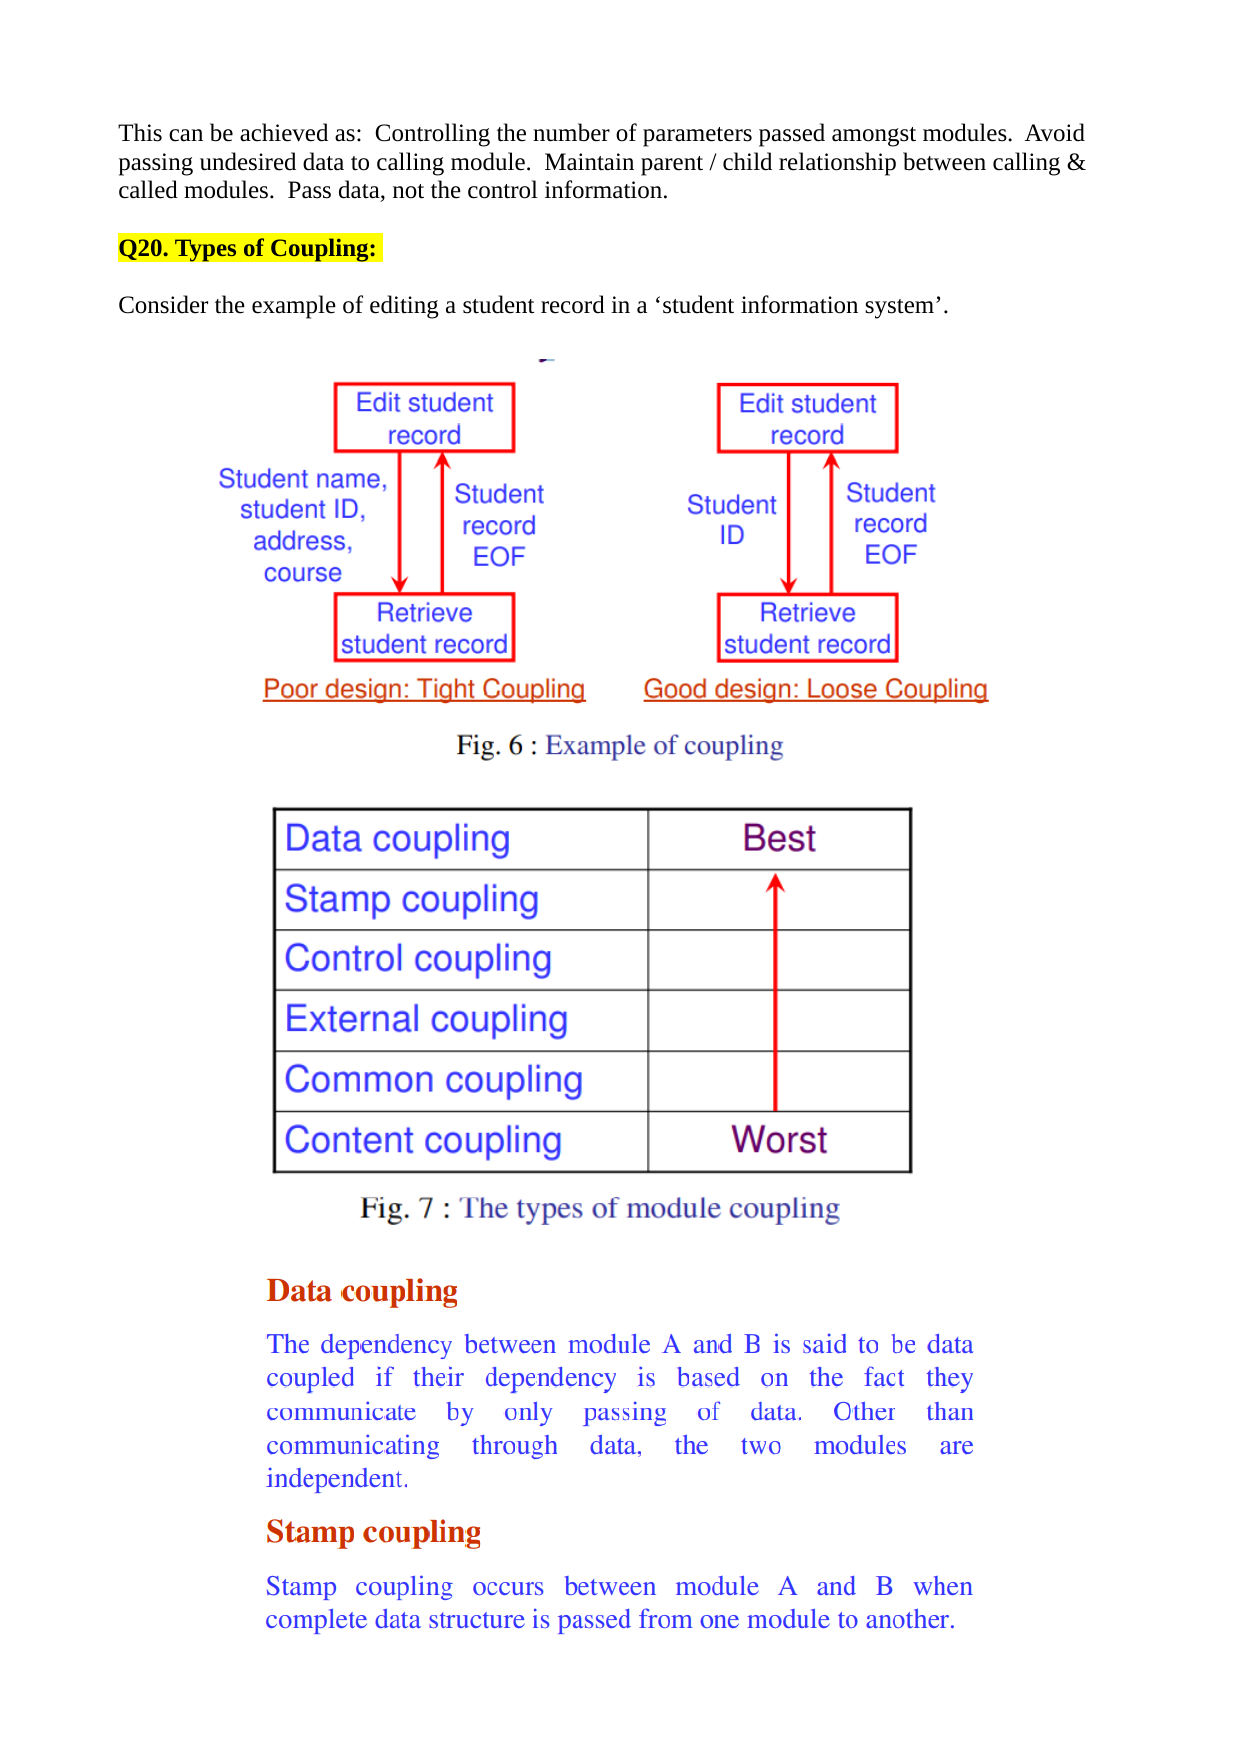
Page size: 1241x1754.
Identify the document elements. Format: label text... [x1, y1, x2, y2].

text This can be achieved as: Controlling the number of parameters passed amongst modules. Avoid passing undesired data to calling module. Maintain parent / child relationship between calling & called modules. Pass data, not the control information. [118, 118, 1122, 204]
text Q20. Types of Coupling: [118, 233, 1122, 262]
text Consider the example of editing a student record in a ‘student information system’. [118, 291, 1122, 319]
picture [263, 1268, 985, 1643]
picture [263, 801, 926, 1225]
picture [215, 359, 1004, 764]
